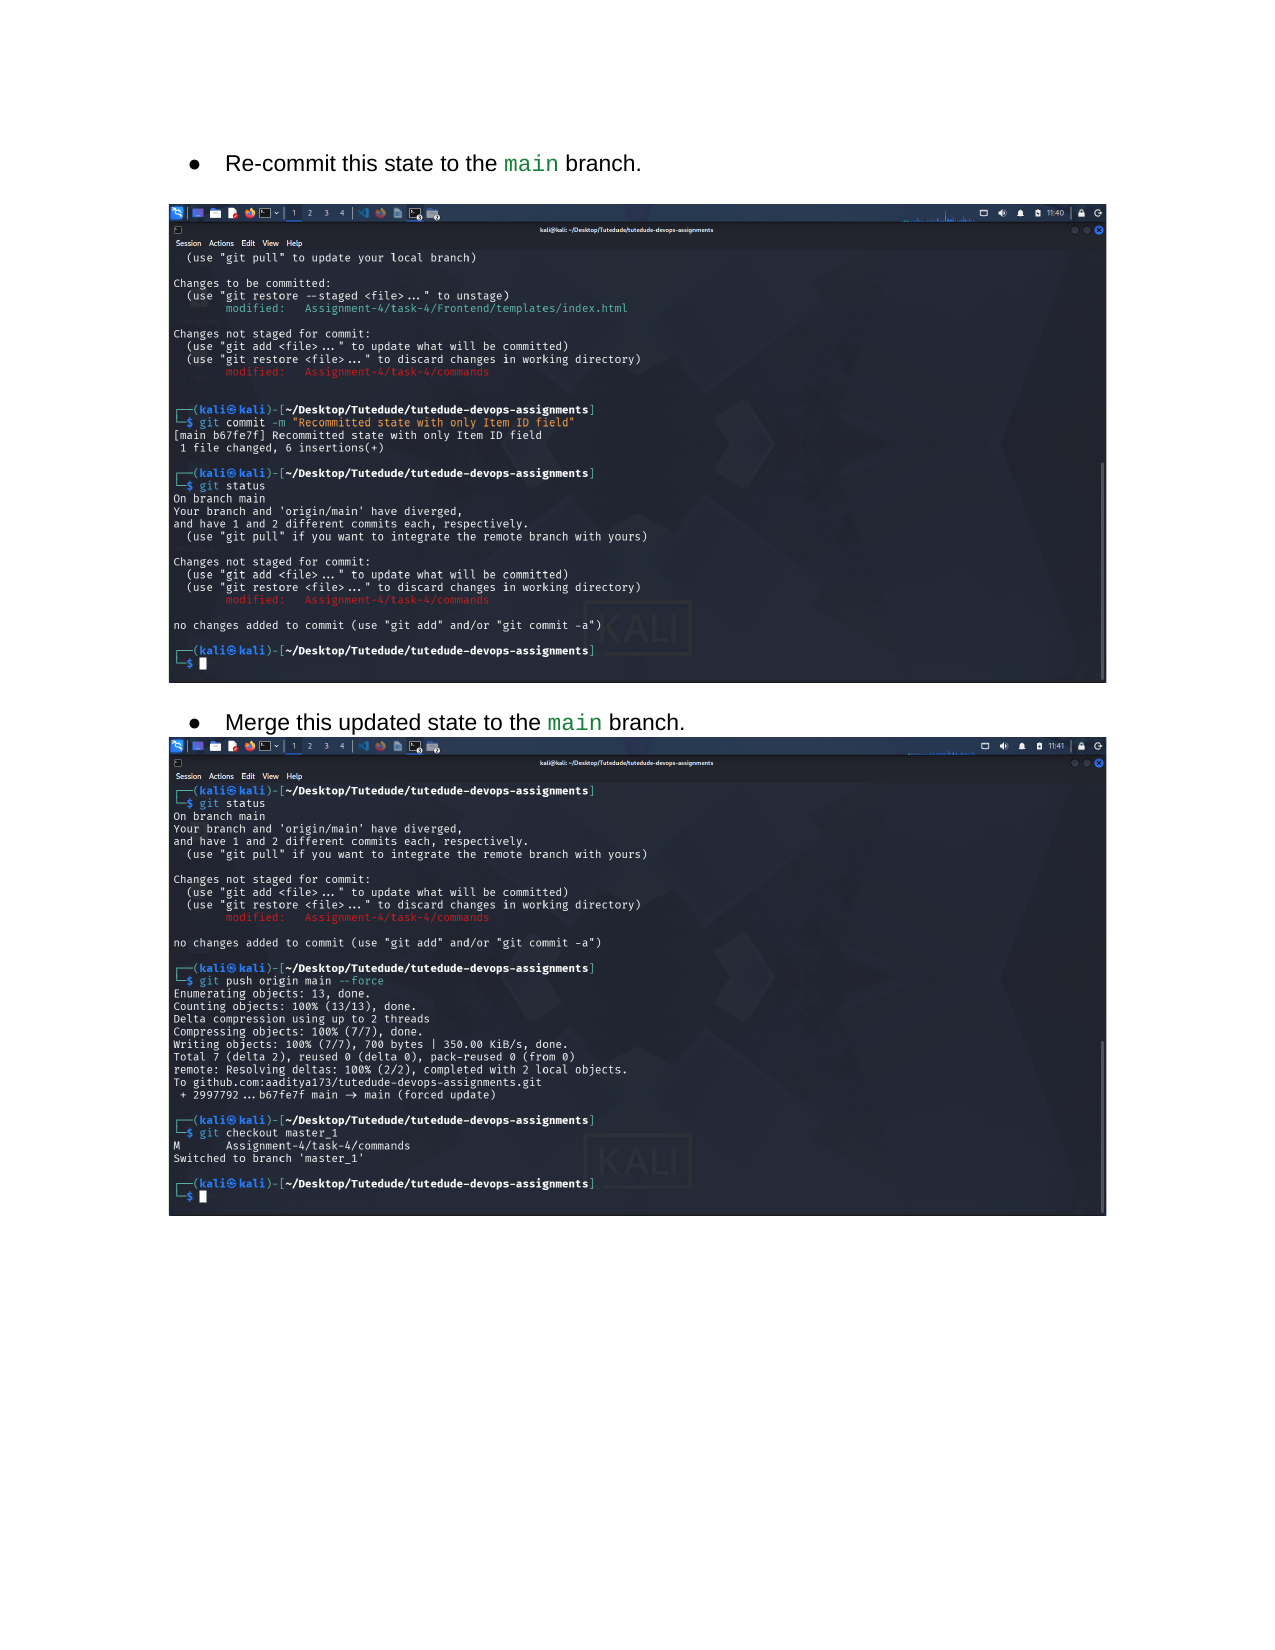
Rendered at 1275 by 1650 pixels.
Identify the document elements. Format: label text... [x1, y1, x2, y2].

list Merge this updated state to the main branch. [187, 709, 1125, 737]
picture [168, 204, 1107, 683]
list Re-commit this state to the main branch. [187, 150, 1125, 178]
picture [168, 737, 1107, 1216]
